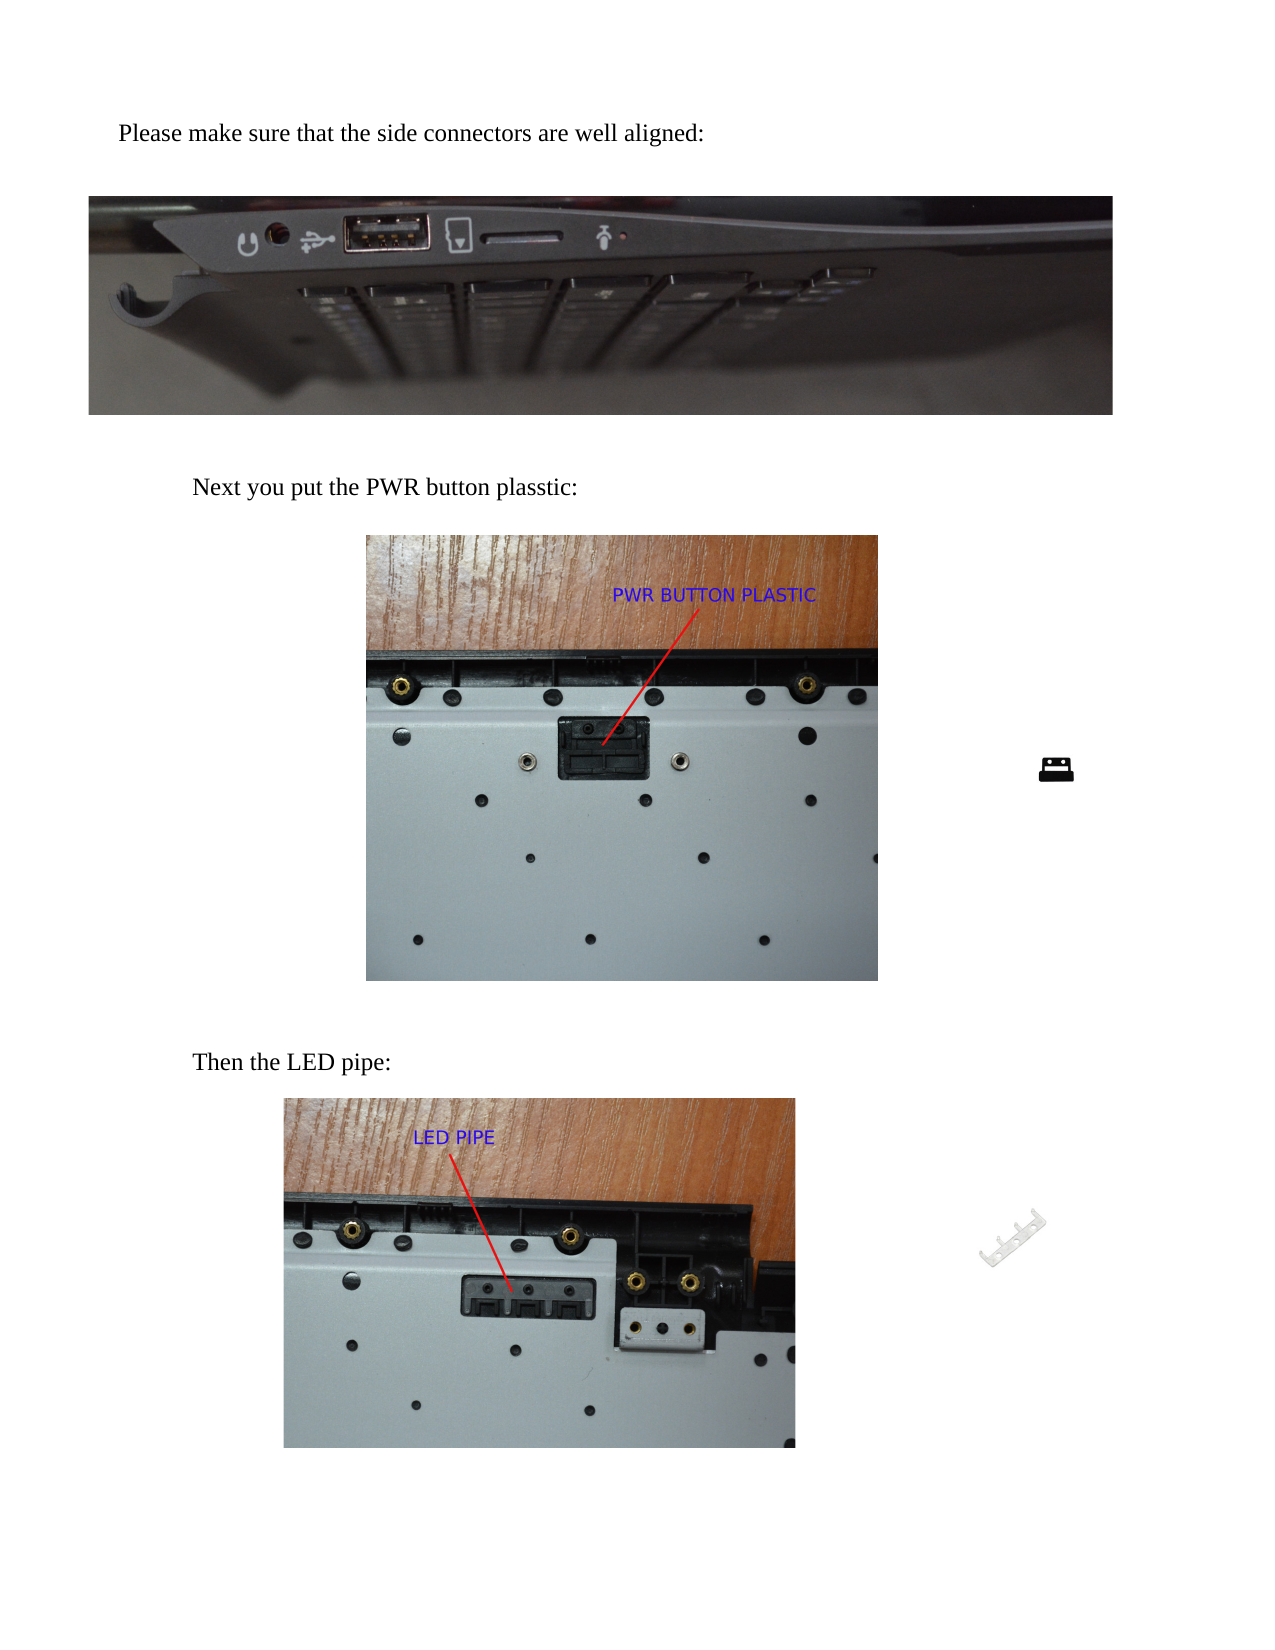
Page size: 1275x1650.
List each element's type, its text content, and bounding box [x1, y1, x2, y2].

picture [366, 535, 878, 981]
text Next you put the PWR button plasstic: [118, 472, 1157, 501]
picture [920, 634, 1191, 905]
text Then the LED pipe: [118, 1047, 1157, 1076]
text Please make sure that the side connectors are well aligned: [118, 118, 1157, 147]
picture [877, 1102, 1148, 1373]
picture [88, 196, 1113, 415]
picture [283, 1098, 796, 1448]
